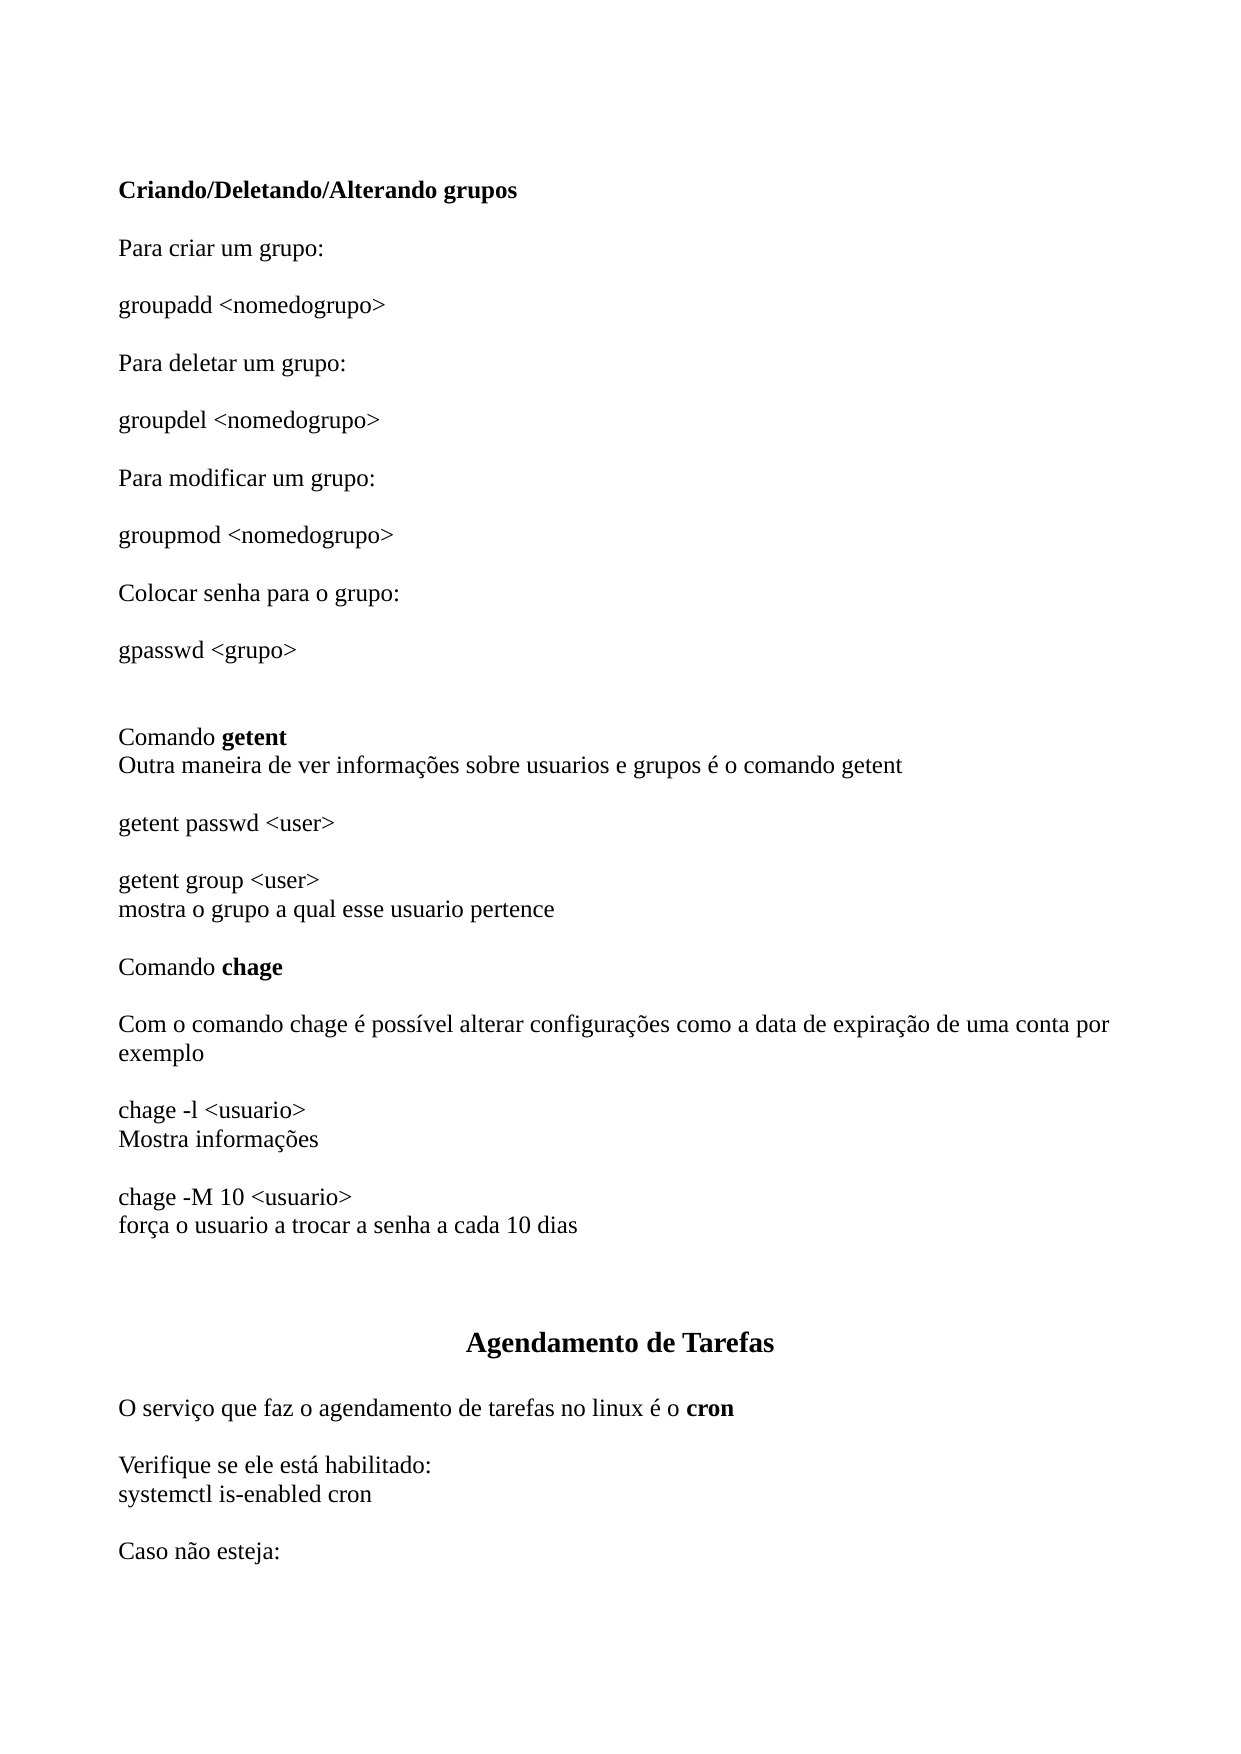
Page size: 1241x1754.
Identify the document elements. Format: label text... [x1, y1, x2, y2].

text groupdel <nomedogrupo> [118, 406, 1122, 434]
text groupadd <nomedogrupo> [118, 291, 1122, 319]
text gpasswd <grupo> [118, 636, 1122, 664]
text Colocar senha para o grupo: [118, 578, 1122, 607]
text mostra o grupo a qual esse usuario pertence [118, 894, 1122, 923]
text Com o comando chage é possível alterar configurações como a data de expiração de uma conta por exemplo [118, 1009, 1122, 1067]
text Para modificar um grupo: [118, 463, 1122, 492]
text groupmod <nomedogrupo> [118, 521, 1122, 549]
text Outra maneira de ver informações sobre usuarios e grupos é o comando getent [118, 751, 1122, 779]
text chage -M 10 <usuario> [118, 1182, 1122, 1211]
text getent passwd <user> [118, 808, 1122, 837]
text Comando getent [118, 722, 1122, 751]
text systemctl is-enabled cron [118, 1479, 1122, 1508]
text Para deletar um grupo: [118, 348, 1122, 377]
text Comando chage [118, 952, 1122, 981]
text O serviço que faz o agendamento de tarefas no linux é o cron [118, 1393, 1122, 1421]
text Agendamento de Tarefas [118, 1326, 1122, 1359]
text Caso não esteja: [118, 1536, 1122, 1565]
text Para criar um grupo: [118, 233, 1122, 262]
text Mostra informações [118, 1124, 1122, 1153]
text força o usuario a trocar a senha a cada 10 dias [118, 1211, 1122, 1239]
text chage -l <usuario> [118, 1096, 1122, 1124]
text Verifique se ele está habilitado: [118, 1450, 1122, 1479]
text Criando/Deletando/Alterando grupos [118, 176, 1122, 204]
text getent group <user> [118, 866, 1122, 894]
